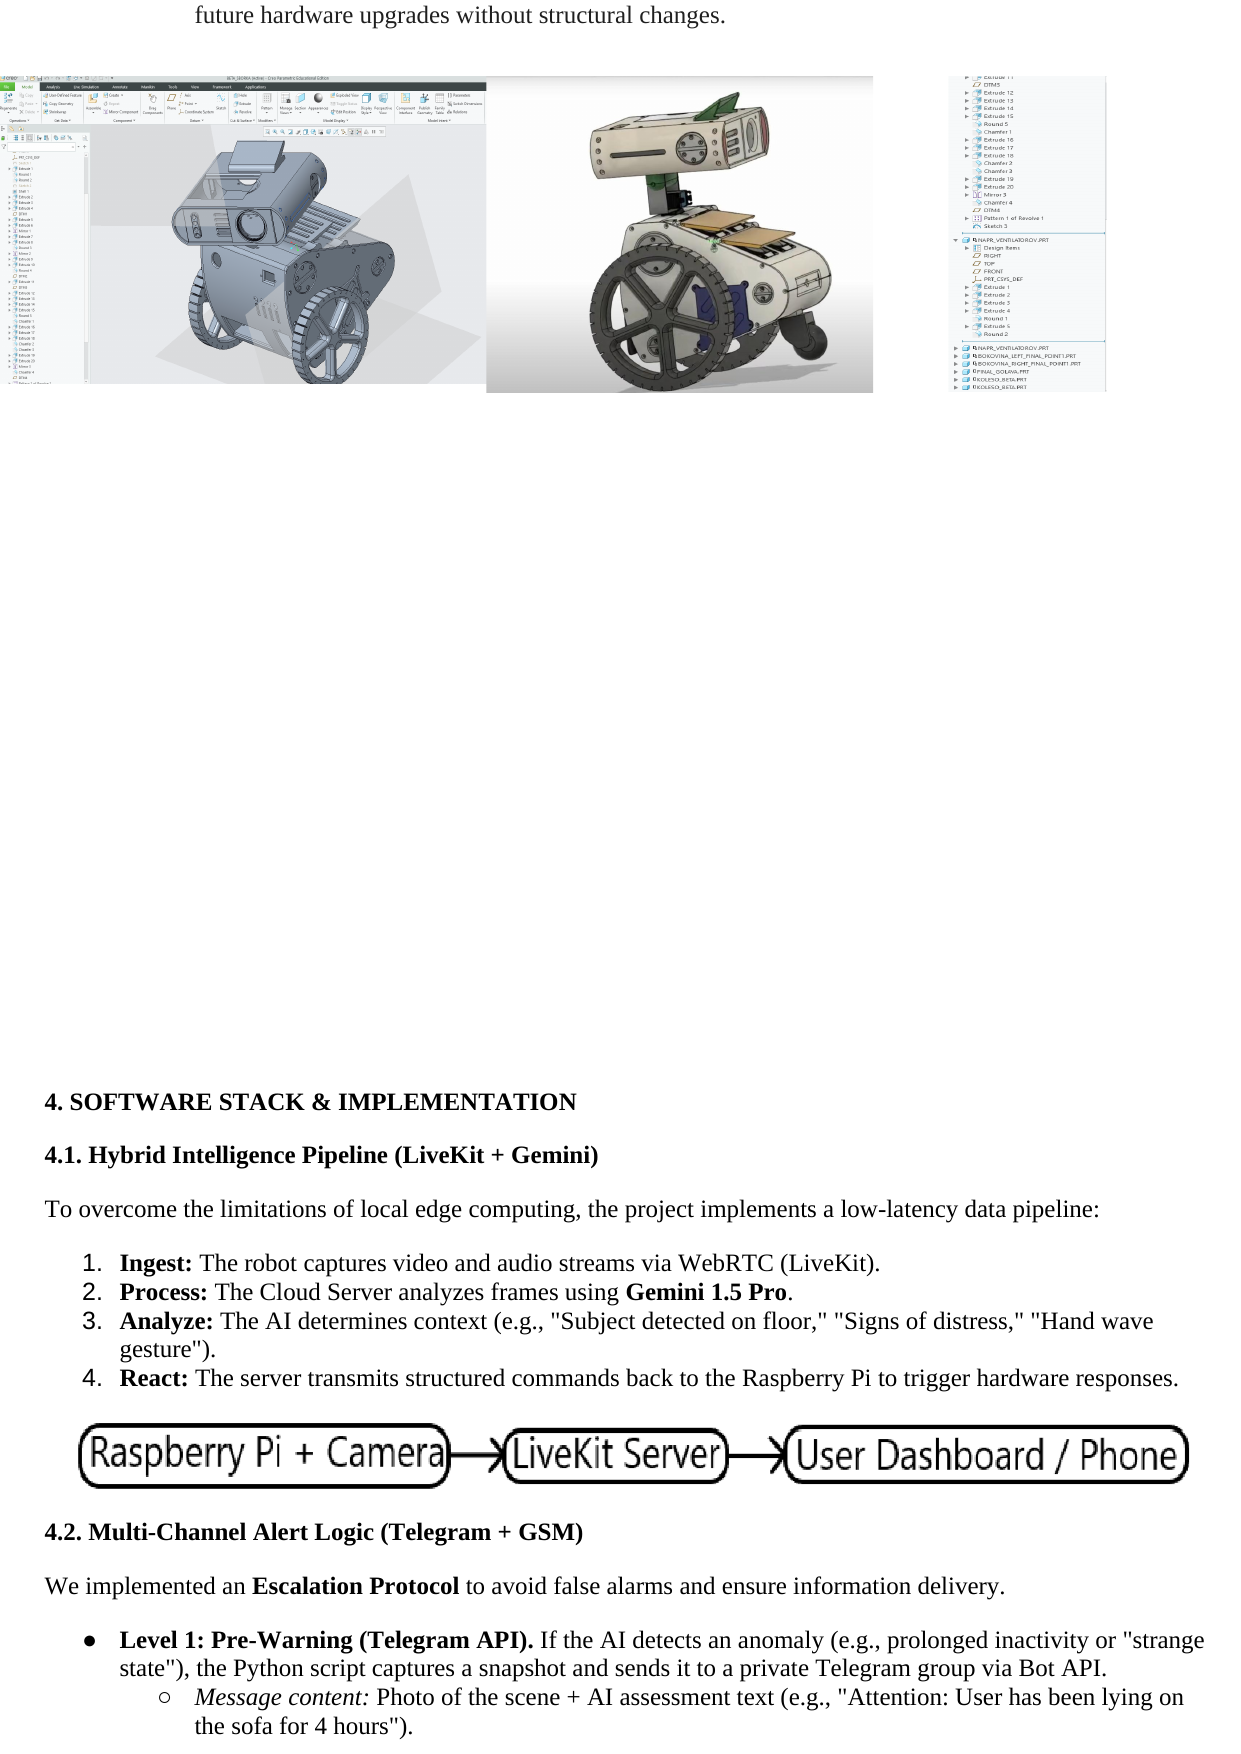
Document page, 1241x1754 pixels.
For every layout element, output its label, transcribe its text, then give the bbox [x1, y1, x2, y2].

list Ingest: The robot captures video and audio streams via WebRTC (LiveKit). [82, 1248, 1210, 1277]
subtitle 4.2. Multi-Channel Alert Logic (Telegram + GSM) [44, 1517, 1210, 1546]
list Level 1: Pre-Warning (Telegram API). If the AI detects an anomaly (e.g., prolonged inactivity or "strange state"), the Python script captures a snapshot and sends it to a private Telegram group via Bot API. [82, 1624, 1210, 1682]
list Message content: Photo of the scene + AI assessment text (e.g., "Attention: User has been lying on the sofa for 4 hours"). [157, 1682, 1210, 1740]
subtitle 4. SOFTWARE STACK & IMPLEMENTATION [44, 1087, 1210, 1115]
list future hardware upgrades without structural changes. [157, 0, 1210, 29]
list React: The server transmits structured commands back to the Raspberry Pi to trigger hardware responses. [82, 1363, 1210, 1392]
picture [73, 1417, 1190, 1492]
picture [0, 76, 874, 393]
picture [948, 76, 1107, 392]
text We implemented an Escalation Protocol to avoid false alarms and ensure information delivery. [44, 1571, 1210, 1599]
list Process: The Cloud Server analyzes frames using Gemini 1.5 Pro. [82, 1277, 1210, 1306]
subtitle 4.1. Hybrid Intelligence Pipeline (LiveKit + Gemini) [44, 1140, 1210, 1169]
text To overcome the limitations of local edge computing, the project implements a low-latency data pipeline: [44, 1194, 1210, 1223]
list Analyze: The AI determines context (e.g., "Subject detected on floor," "Signs of distress," "Hand wave gesture"). [82, 1306, 1210, 1363]
